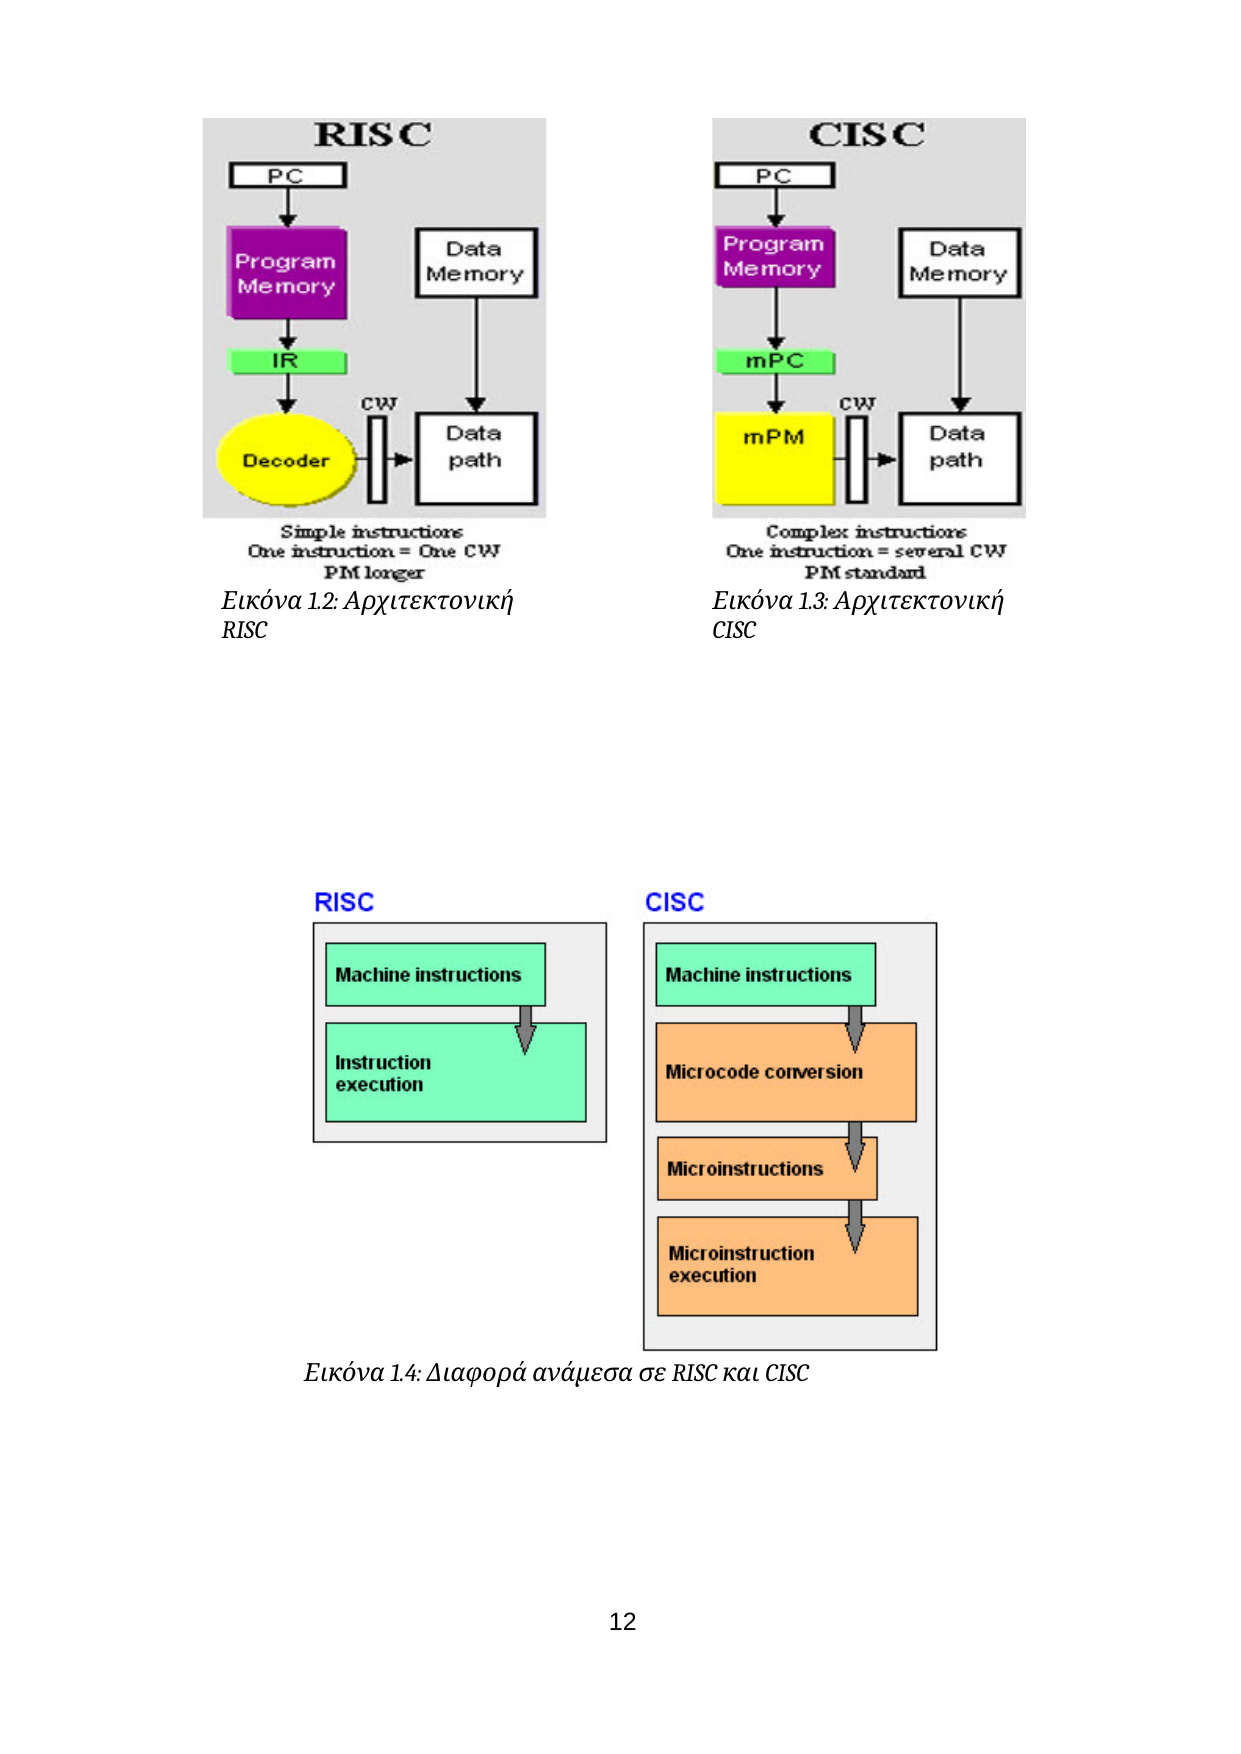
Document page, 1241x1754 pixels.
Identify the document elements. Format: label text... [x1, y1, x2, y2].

text Εικόνα 1.4: Διαφορά ανάμεσα σε RISC και CISC [304, 1359, 941, 1387]
picture [712, 118, 1027, 587]
picture [299, 863, 947, 1359]
text Εικόνα 1.2: Αρχιτεκτονική RISC [221, 587, 529, 644]
picture [202, 118, 548, 587]
text Εικόνα 1.3: Αρχιτεκτονική CISC [712, 587, 1026, 644]
